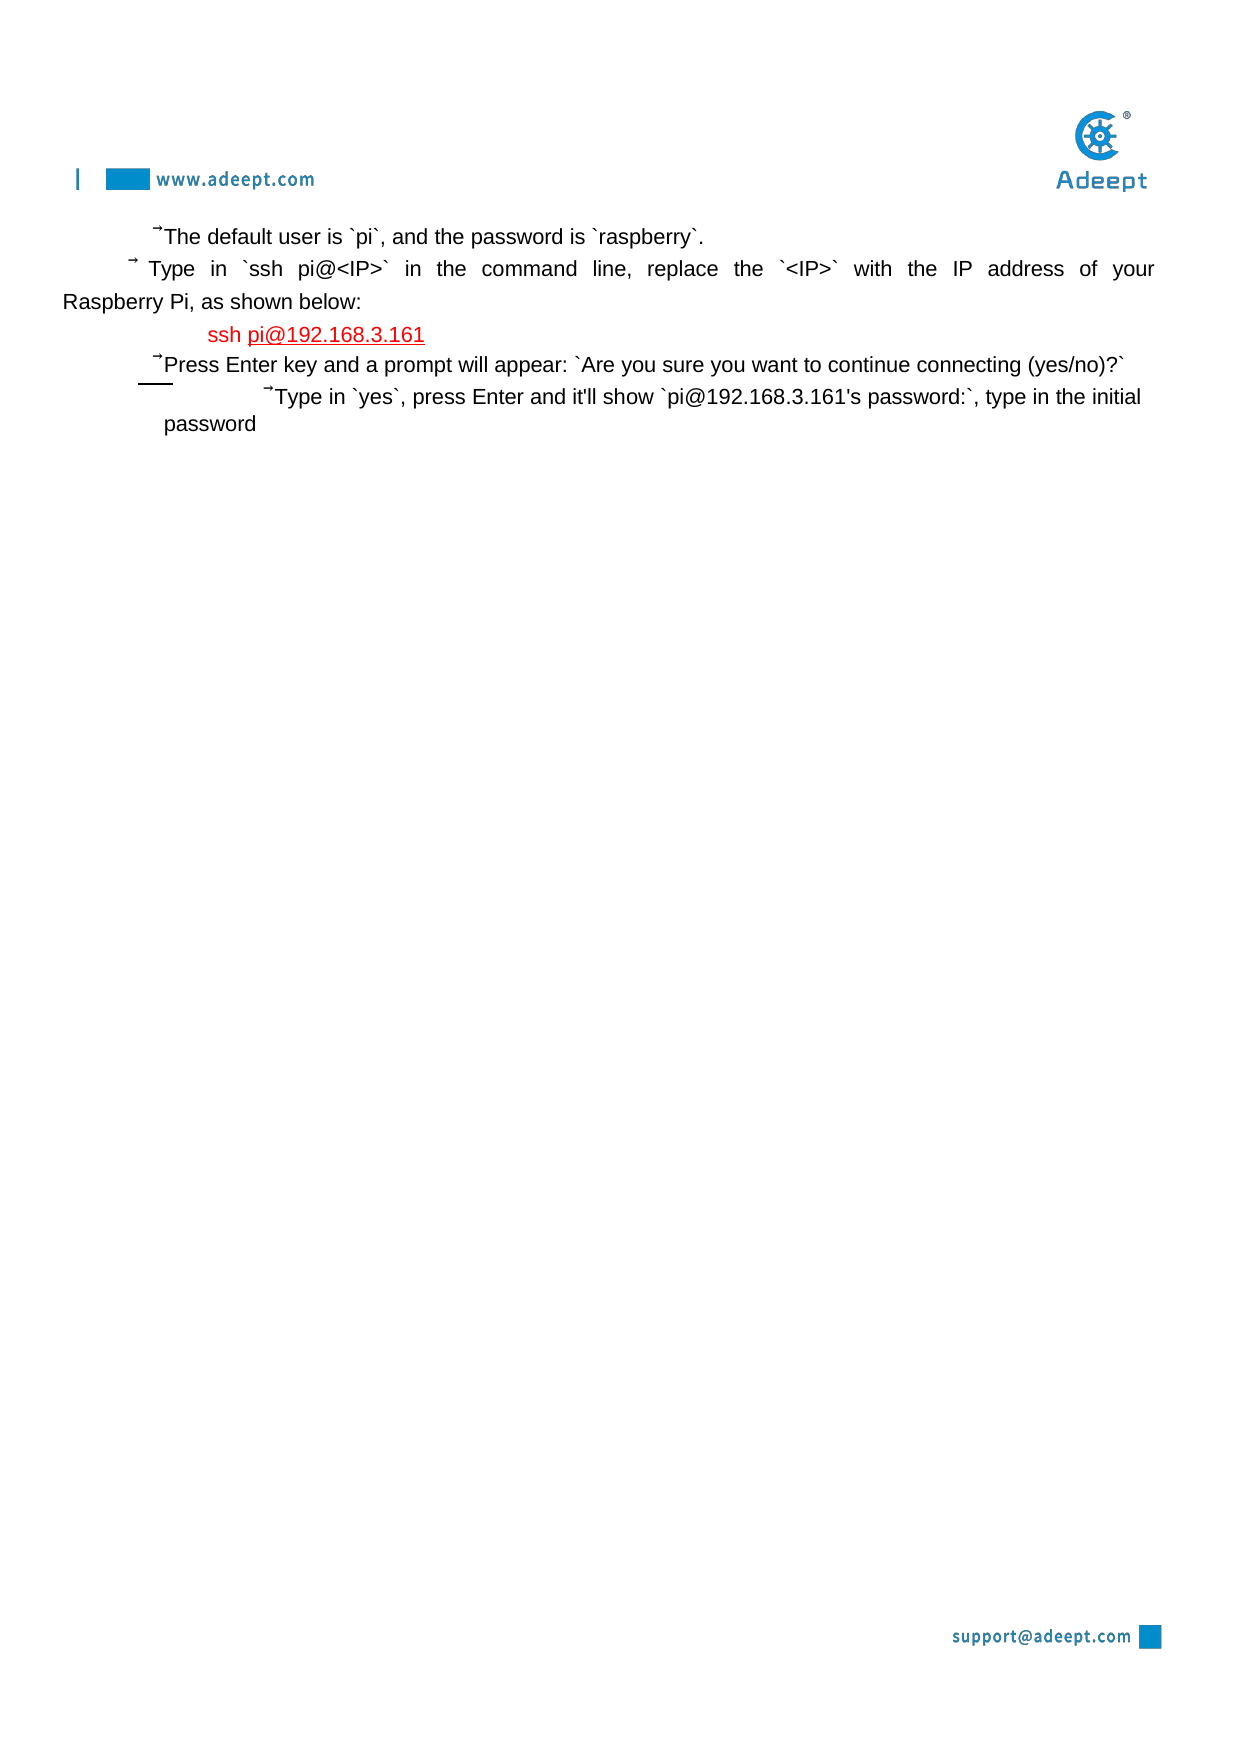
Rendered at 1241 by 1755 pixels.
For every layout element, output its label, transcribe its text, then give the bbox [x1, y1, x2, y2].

text ⃗ Type in `ssh pi@<IP>` in the command line, replace the `<IP>` with the IP address of your Raspberry Pi, as shown below: [62, 253, 1155, 314]
text ⃗The default user is `pi`, and the password is `raspberry`. [163, 221, 1178, 251]
text ⃗Press Enter key and a prompt will appear: `Are you sure you want to continue connecting (yes/no)?` [163, 349, 1178, 379]
text ⃗Type in `yes`, press Enter and it'll show `pi@192.168.3.161's password:`, type in the initial password [163, 381, 1178, 436]
text ssh pi@192.168.3.161 [207, 322, 1178, 347]
